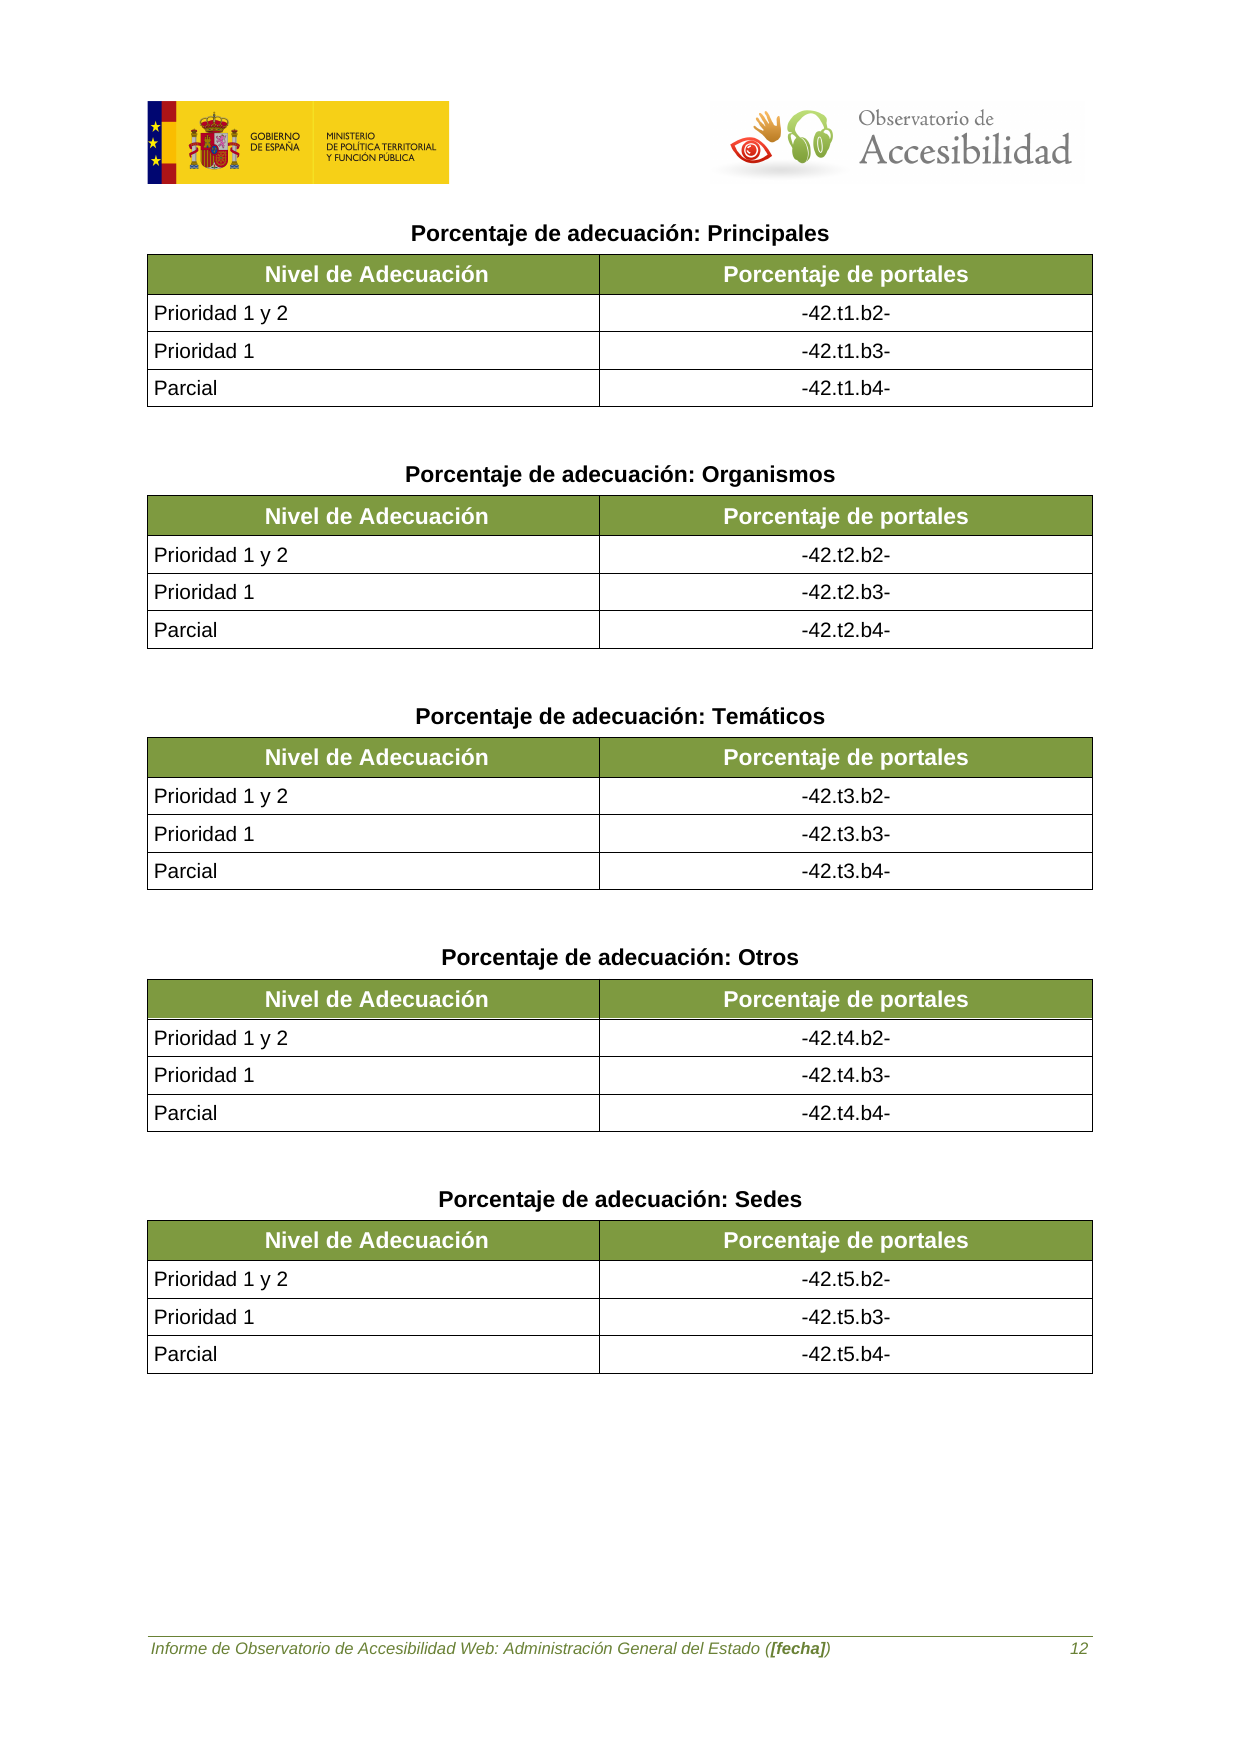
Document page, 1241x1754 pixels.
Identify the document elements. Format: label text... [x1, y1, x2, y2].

table_cell Prioridad 1 y 2 [148, 1261, 599, 1297]
table_cell -42.t4.b4- [600, 1095, 1092, 1131]
table_header Porcentaje de portales [600, 1221, 1092, 1260]
table_cell Prioridad 1 y 2 [148, 295, 599, 331]
table_header Nivel de Adecuación [148, 980, 599, 1018]
table_cell Prioridad 1 [148, 574, 599, 610]
table_cell -42.t5.b3- [600, 1299, 1092, 1335]
table_header Porcentaje de portales [600, 738, 1092, 777]
table_cell Prioridad 1 [148, 332, 599, 369]
table_cell -42.t3.b4- [600, 853, 1092, 889]
table_cell Prioridad 1 y 2 [148, 536, 599, 573]
table_cell Prioridad 1 y 2 [148, 1020, 599, 1056]
table_cell -42.t4.b2- [600, 1020, 1092, 1056]
table_cell -42.t4.b3- [600, 1057, 1092, 1093]
table_cell -42.t5.b2- [600, 1261, 1092, 1297]
table_cell -42.t2.b2- [600, 536, 1092, 573]
picture [710, 101, 1086, 184]
picture [147, 101, 450, 184]
text Porcentaje de adecuación: Temáticos [148, 703, 1092, 729]
table_cell -42.t2.b4- [600, 611, 1092, 648]
table_cell Prioridad 1 y 2 [148, 778, 599, 814]
table_cell -42.t3.b2- [600, 778, 1092, 814]
table_header Porcentaje de portales [600, 980, 1092, 1018]
table_header Nivel de Adecuación [148, 1221, 599, 1260]
table_cell -42.t2.b3- [600, 574, 1092, 610]
text Porcentaje de adecuación: Sedes [148, 1186, 1092, 1212]
table_cell -42.t1.b4- [600, 370, 1092, 406]
table_cell Parcial [148, 611, 599, 648]
table_cell -42.t3.b3- [600, 815, 1092, 852]
table_header Nivel de Adecuación [148, 255, 599, 294]
text Porcentaje de adecuación: Otros [148, 944, 1092, 971]
table_cell Parcial [148, 1336, 599, 1372]
table_cell Parcial [148, 1095, 599, 1131]
table_header Porcentaje de portales [600, 496, 1092, 535]
text Porcentaje de adecuación: Principales [148, 220, 1092, 246]
table_header Porcentaje de portales [600, 255, 1092, 294]
table_cell Parcial [148, 370, 599, 406]
table_cell -42.t1.b2- [600, 295, 1092, 331]
text Porcentaje de adecuación: Organismos [148, 461, 1092, 488]
table_cell -42.t5.b4- [600, 1336, 1092, 1372]
table_cell Prioridad 1 [148, 1299, 599, 1335]
table_cell Prioridad 1 [148, 815, 599, 852]
table_cell Parcial [148, 853, 599, 889]
table_cell Prioridad 1 [148, 1057, 599, 1093]
table_header Nivel de Adecuación [148, 738, 599, 777]
table_cell -42.t1.b3- [600, 332, 1092, 369]
table_header Nivel de Adecuación [148, 496, 599, 535]
